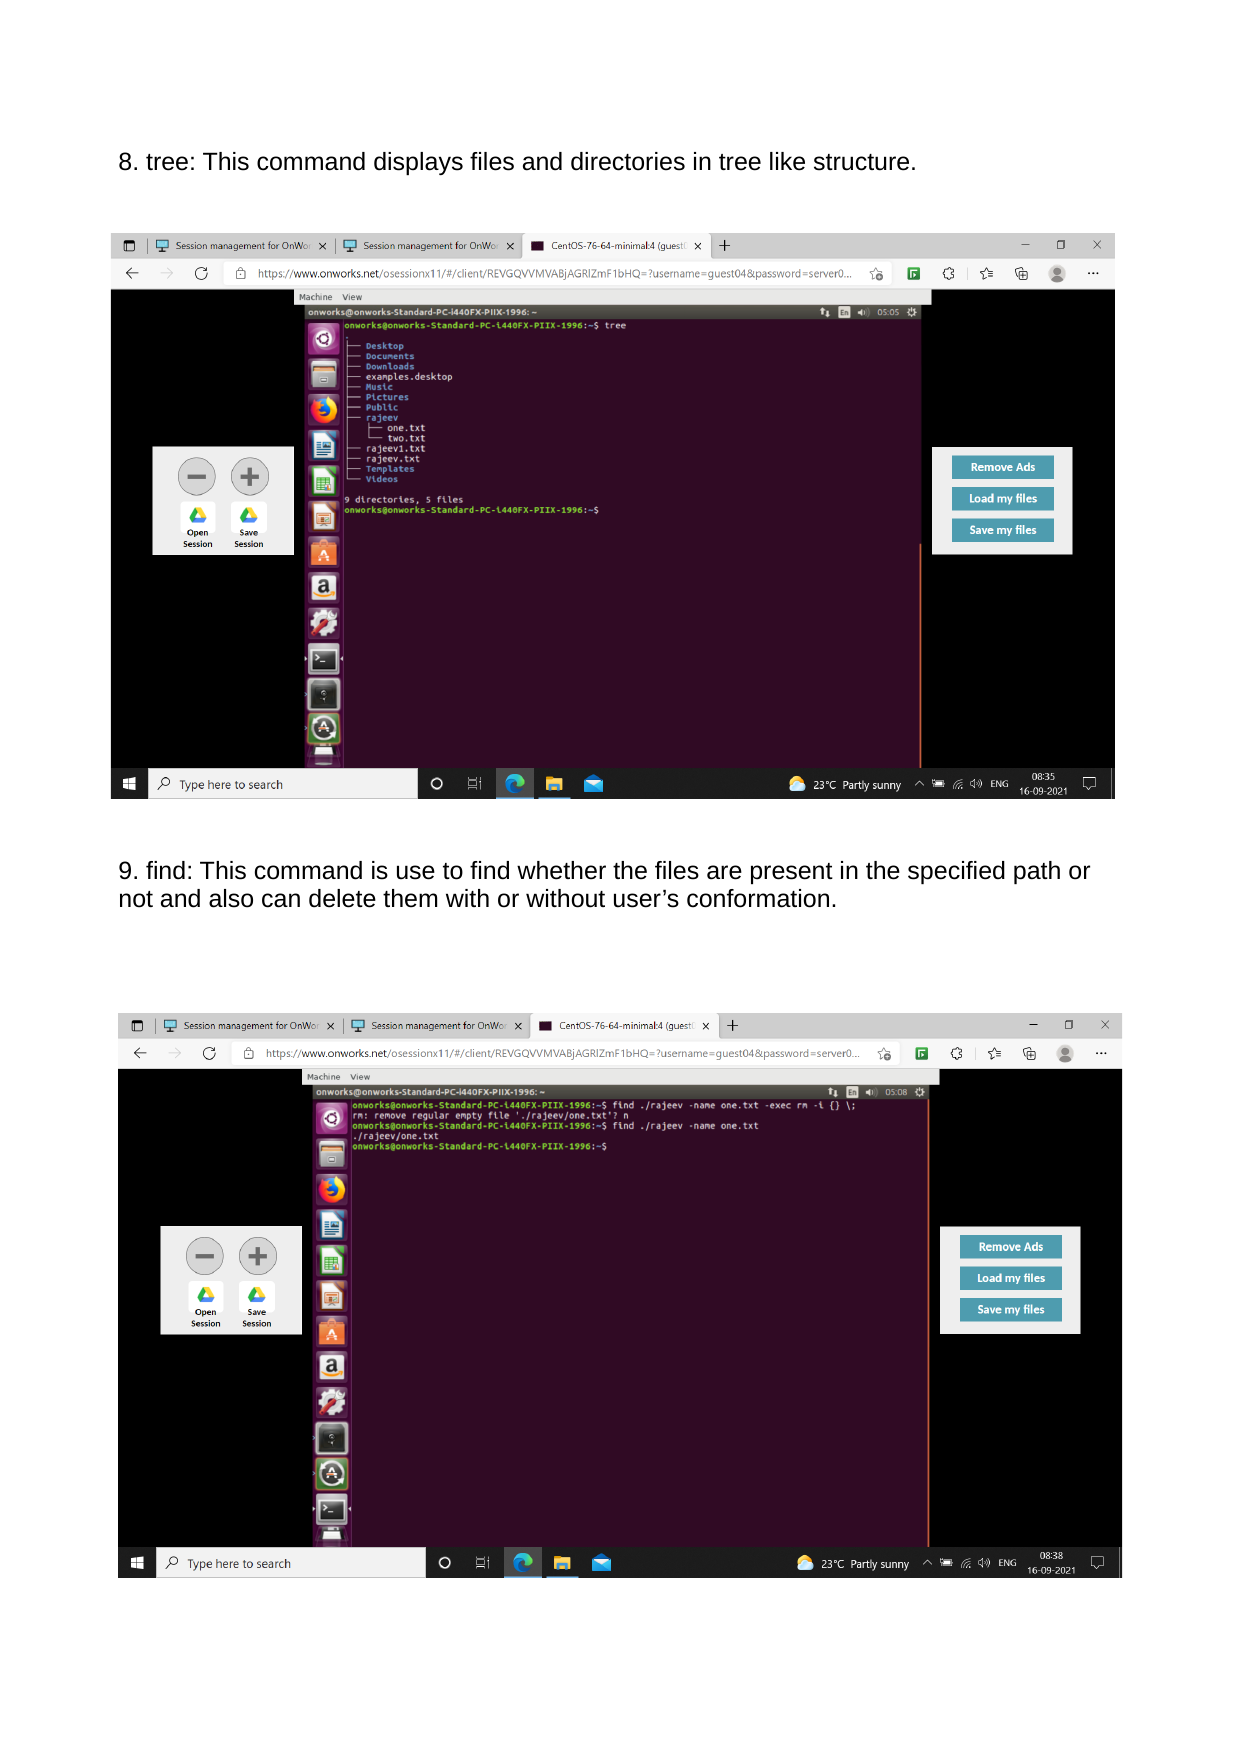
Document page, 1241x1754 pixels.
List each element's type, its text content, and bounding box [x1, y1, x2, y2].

text 8. tree: This command displays files and directories in tree like structure. [118, 147, 1122, 176]
picture [118, 1013, 1123, 1578]
text 9. find: This command is use to find whether the files are present in the specified path or not and also can delete them with or without user’s conformation. [118, 856, 1122, 913]
picture [110, 233, 1115, 799]
